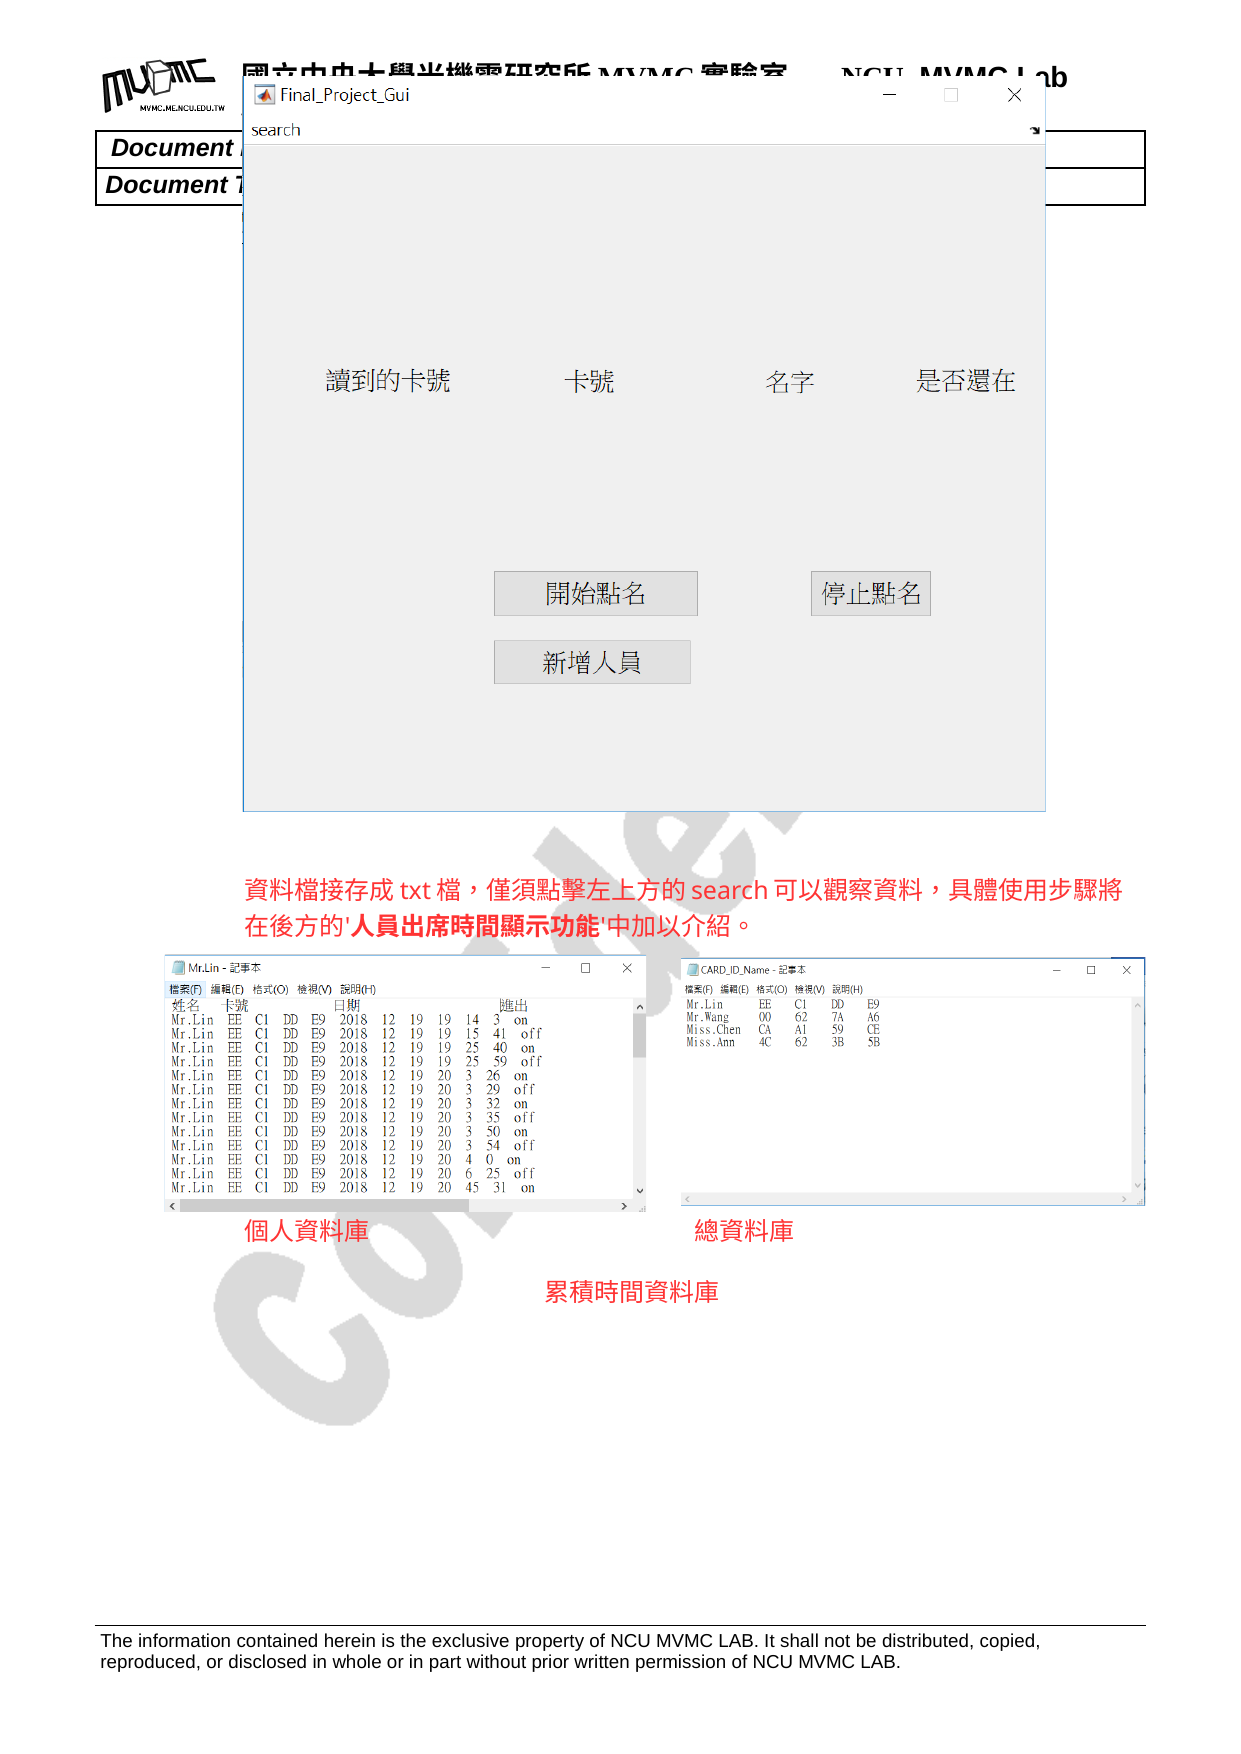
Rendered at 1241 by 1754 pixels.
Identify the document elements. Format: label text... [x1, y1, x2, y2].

picture [94, 47, 1146, 1625]
text 資料檔接存成txt檔，僅須點擊左上方的search可以觀察資料，具體使用步驟將在後方的'人員出席時間顯示功能'中加以介紹。 [244, 871, 1146, 943]
text 累積時間資料庫 [544, 1272, 1146, 1309]
text 個人資料庫 總資料庫 [244, 968, 1146, 1247]
picture [94, 1626, 1146, 1683]
